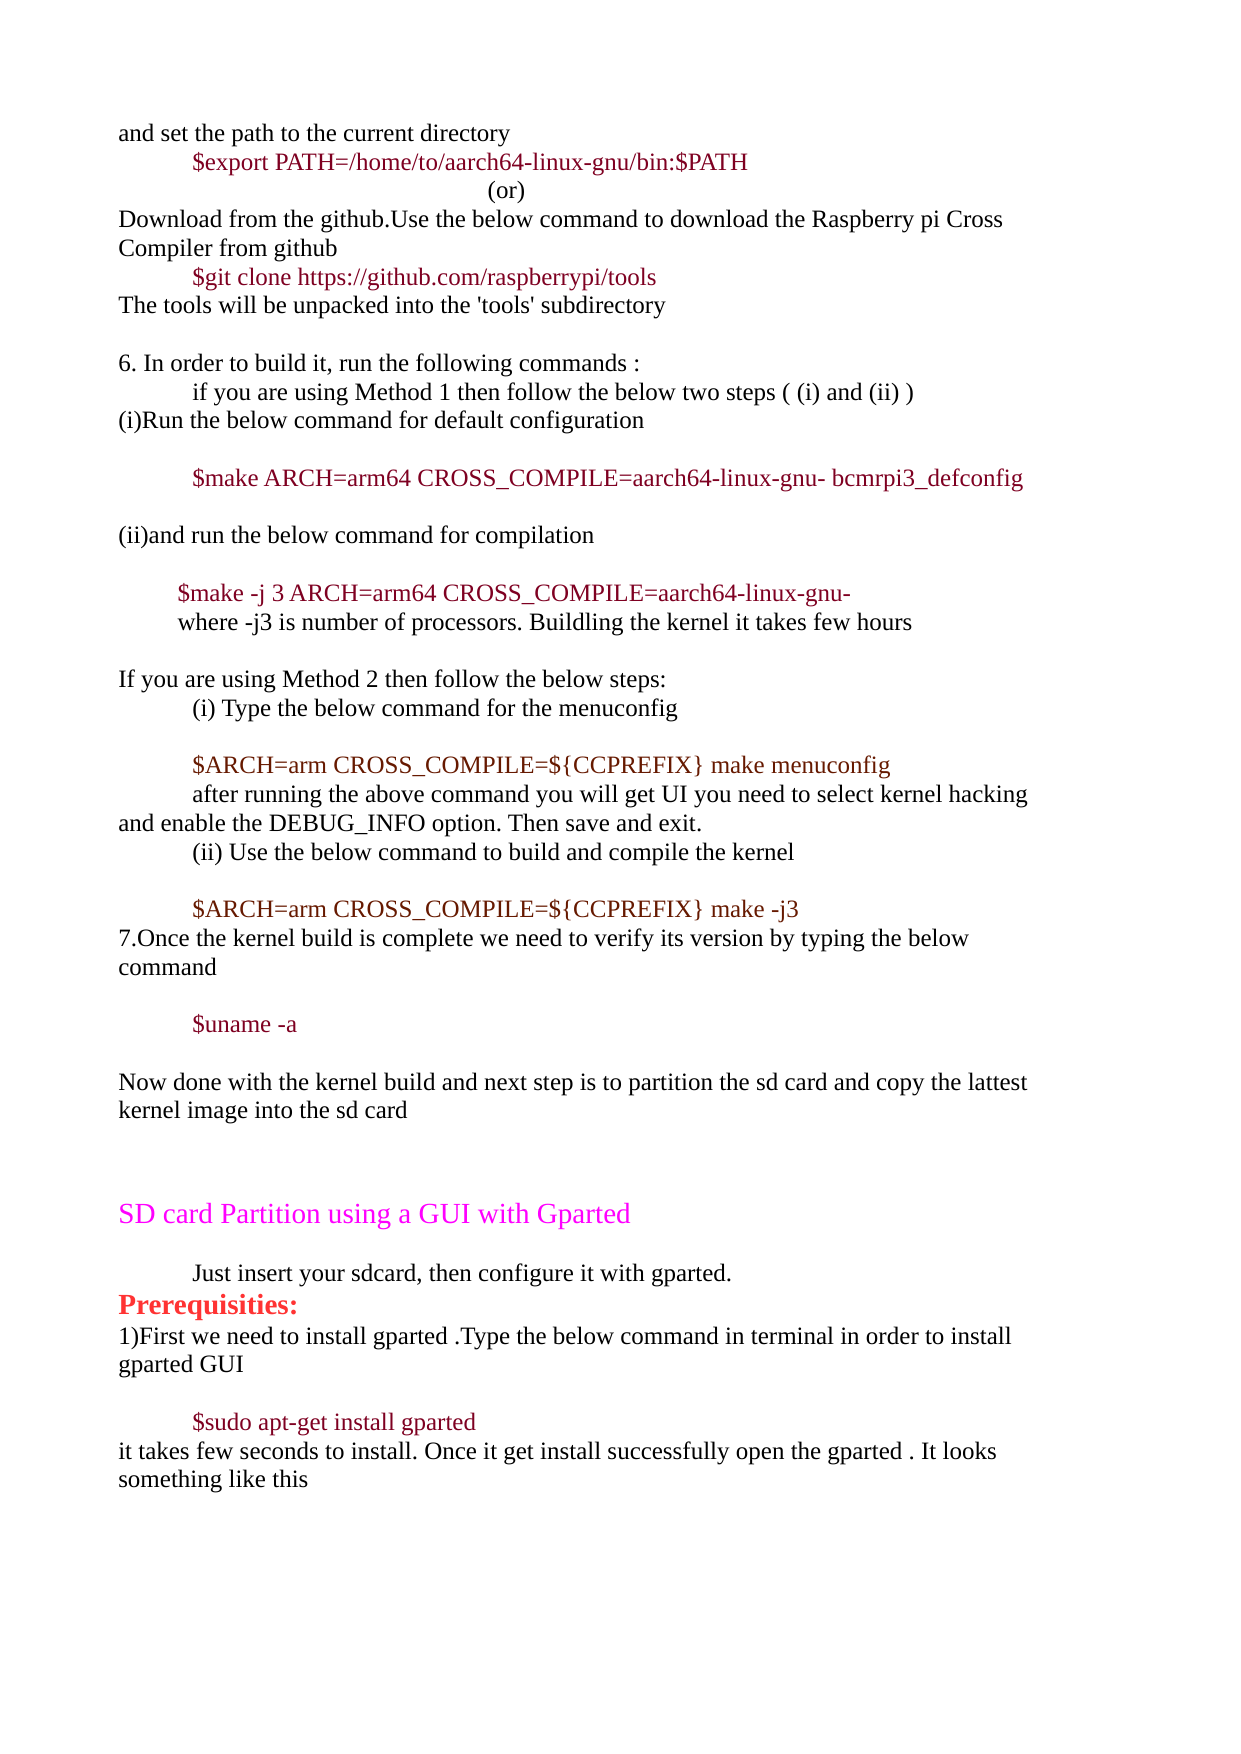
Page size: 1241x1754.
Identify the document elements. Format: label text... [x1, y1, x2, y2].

text after running the above command you will get UI you need to select kernel hacking and enable the DEBUG_INFO option. Then save and exit. [118, 779, 1063, 837]
list (ii)and run the below command for compilation [118, 521, 1063, 549]
list $make ARCH=arm64 CROSS_COMPILE=aarch64-linux-gnu- bcmrpi3_defconfig [118, 463, 1063, 492]
text Just insert your sdcard, then configure it with gparted. [118, 1258, 1063, 1287]
text (i) Type the below command for the menuconfig [118, 693, 1063, 722]
text $git clone https://github.com/raspberrypi/tools [118, 262, 1063, 291]
list (or) [118, 176, 1063, 204]
text Prerequisities: [118, 1287, 1063, 1321]
text 1)First we need to install gparted .Type the below command in terminal in order to install gparted GUI [118, 1321, 1063, 1378]
text where -j3 is number of processors. Buildling the kernel it takes few hours [177, 607, 1063, 636]
text $uname -a [118, 1009, 1063, 1038]
subtitle SD card Partition using a GUI with Gparted [118, 1196, 1063, 1230]
text Now done with the kernel build and next step is to partition the sd card and copy the lattest kernel image into the sd card [118, 1067, 1063, 1124]
text The tools will be unpacked into the 'tools' subdirectory [118, 291, 1063, 319]
text 6. In order to build it, run the following commands : [118, 348, 1063, 377]
text if you are using Method 1 then follow the below two steps ( (i) and (ii) ) [118, 377, 1063, 406]
text 7.Once the kernel build is complete we need to verify its version by typing the below command [118, 923, 1063, 981]
text (ii) Use the below command to build and compile the kernel [118, 837, 1063, 866]
text Download from the github.Use the below command to download the Raspberry pi Cross Compiler from github [118, 204, 1063, 262]
list $export PATH=/home/to/aarch64-linux-gnu/bin:$PATH [118, 147, 1063, 176]
text $sudo apt-get install gparted [118, 1407, 1063, 1436]
text it takes few seconds to install. Once it get install successfully open the gparted . It looks something like this [118, 1436, 1063, 1493]
text and set the path to the current directory [118, 118, 1122, 147]
text (i)Run the below command for default configuration [118, 406, 1063, 434]
text $ARCH=arm CROSS_COMPILE=${CCPREFIX} make menuconfig [118, 751, 1063, 779]
text If you are using Method 2 then follow the below steps: [118, 664, 1063, 693]
text $ARCH=arm CROSS_COMPILE=${CCPREFIX} make -j3 [118, 894, 1063, 923]
text $make -j 3 ARCH=arm64 CROSS_COMPILE=aarch64-linux-gnu- [177, 578, 1063, 607]
